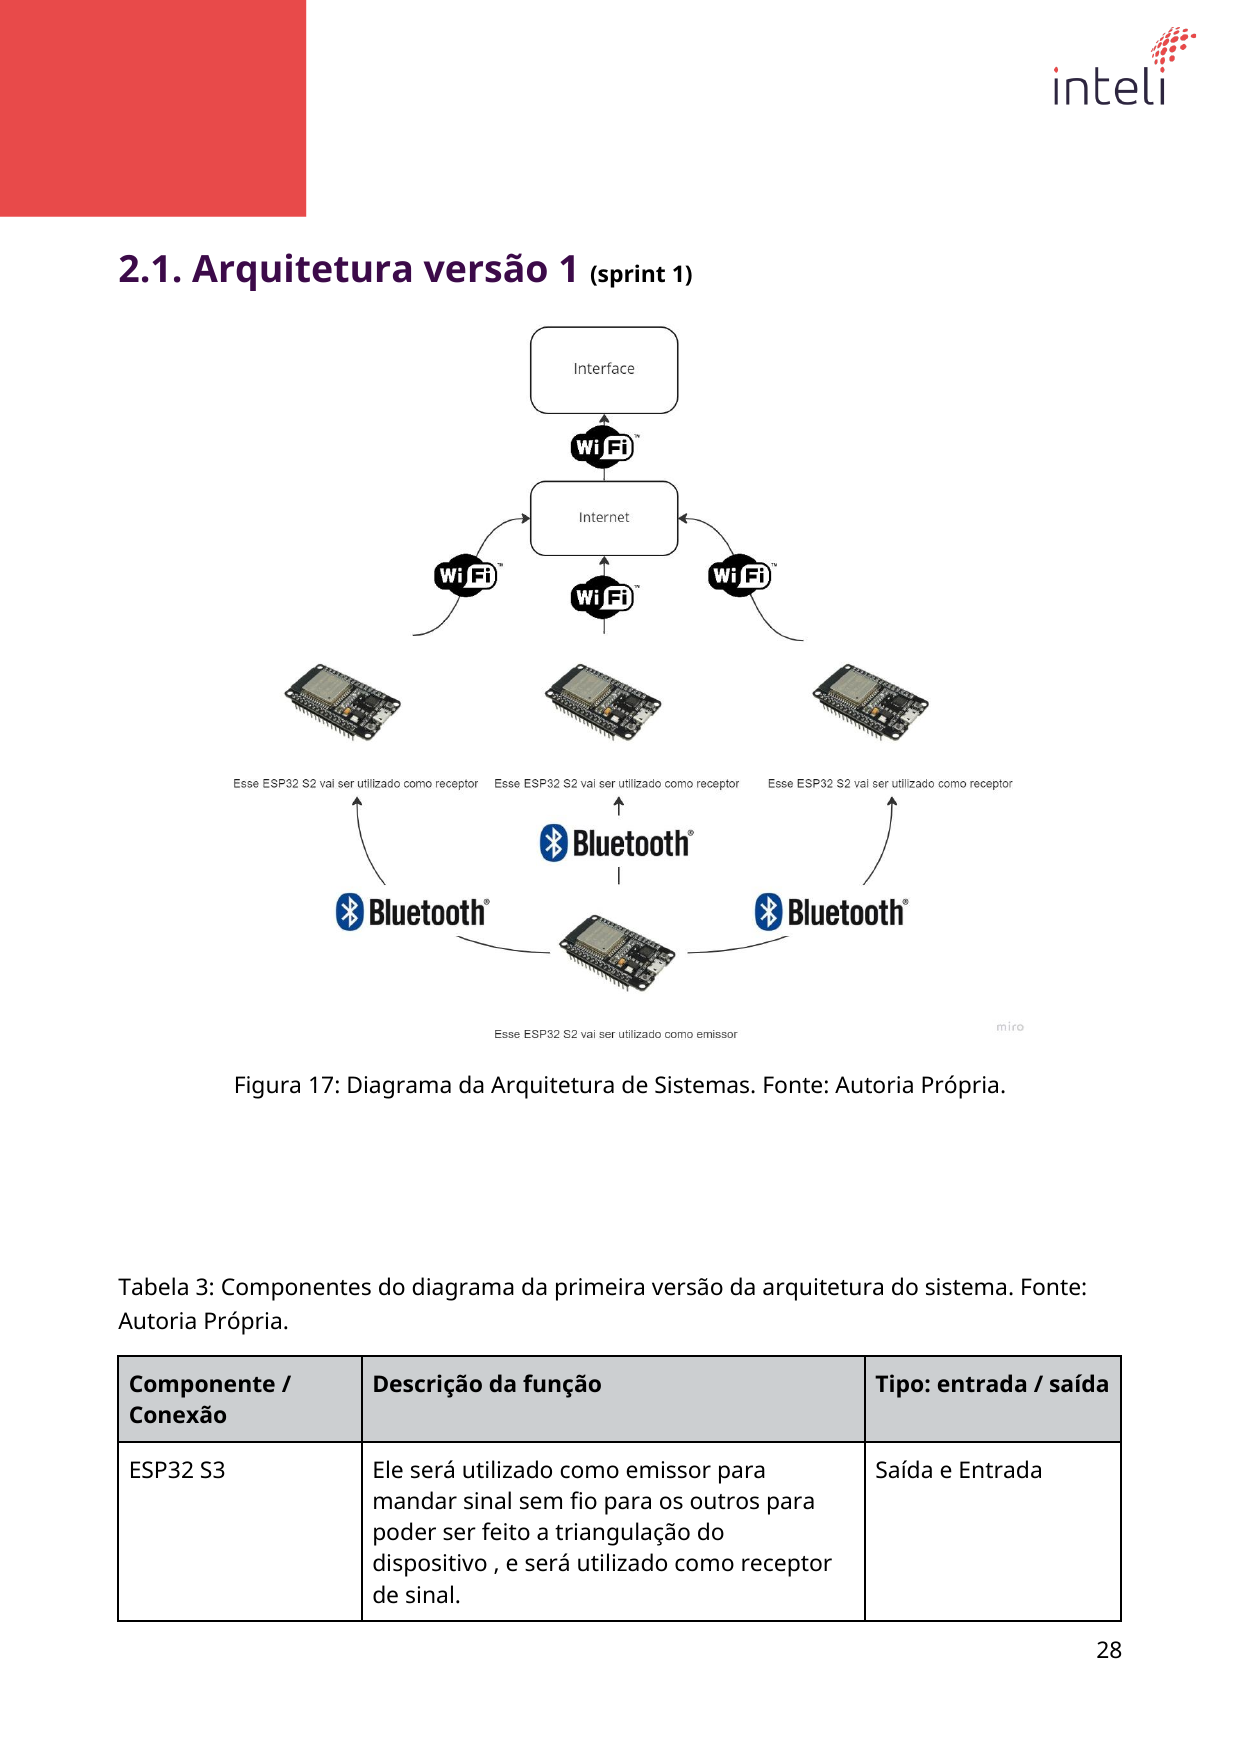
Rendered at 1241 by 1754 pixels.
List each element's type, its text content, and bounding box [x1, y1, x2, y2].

table_cell ESP32 S3 [119, 1443, 361, 1620]
table_header Descrição da função [363, 1357, 864, 1441]
picture [0, 0, 307, 217]
text Tabela 3: Componentes do diagrama da primeira versão da arquitetura do sistema. Fonte: Autoria Própria. [118, 1271, 1122, 1336]
table_header Componente / Conexão [119, 1357, 361, 1441]
table_cell Ele será utilizado como emissor para mandar sinal sem fio para os outros para poder ser feito a triangulação do dispositivo , e será utilizado como receptor de sinal. [363, 1443, 864, 1620]
text Figura 17: Diagrama da Arquitetura de Sistemas. Fonte: Autoria Própria. [118, 1069, 1122, 1100]
picture [1054, 27, 1197, 105]
picture [197, 293, 1043, 1050]
table_cell Saída e Entrada [866, 1443, 1120, 1620]
subtitle 2.1. Arquitetura versão 1 (sprint 1) [118, 118, 1122, 293]
table_header Tipo: entrada / saída [866, 1357, 1120, 1441]
